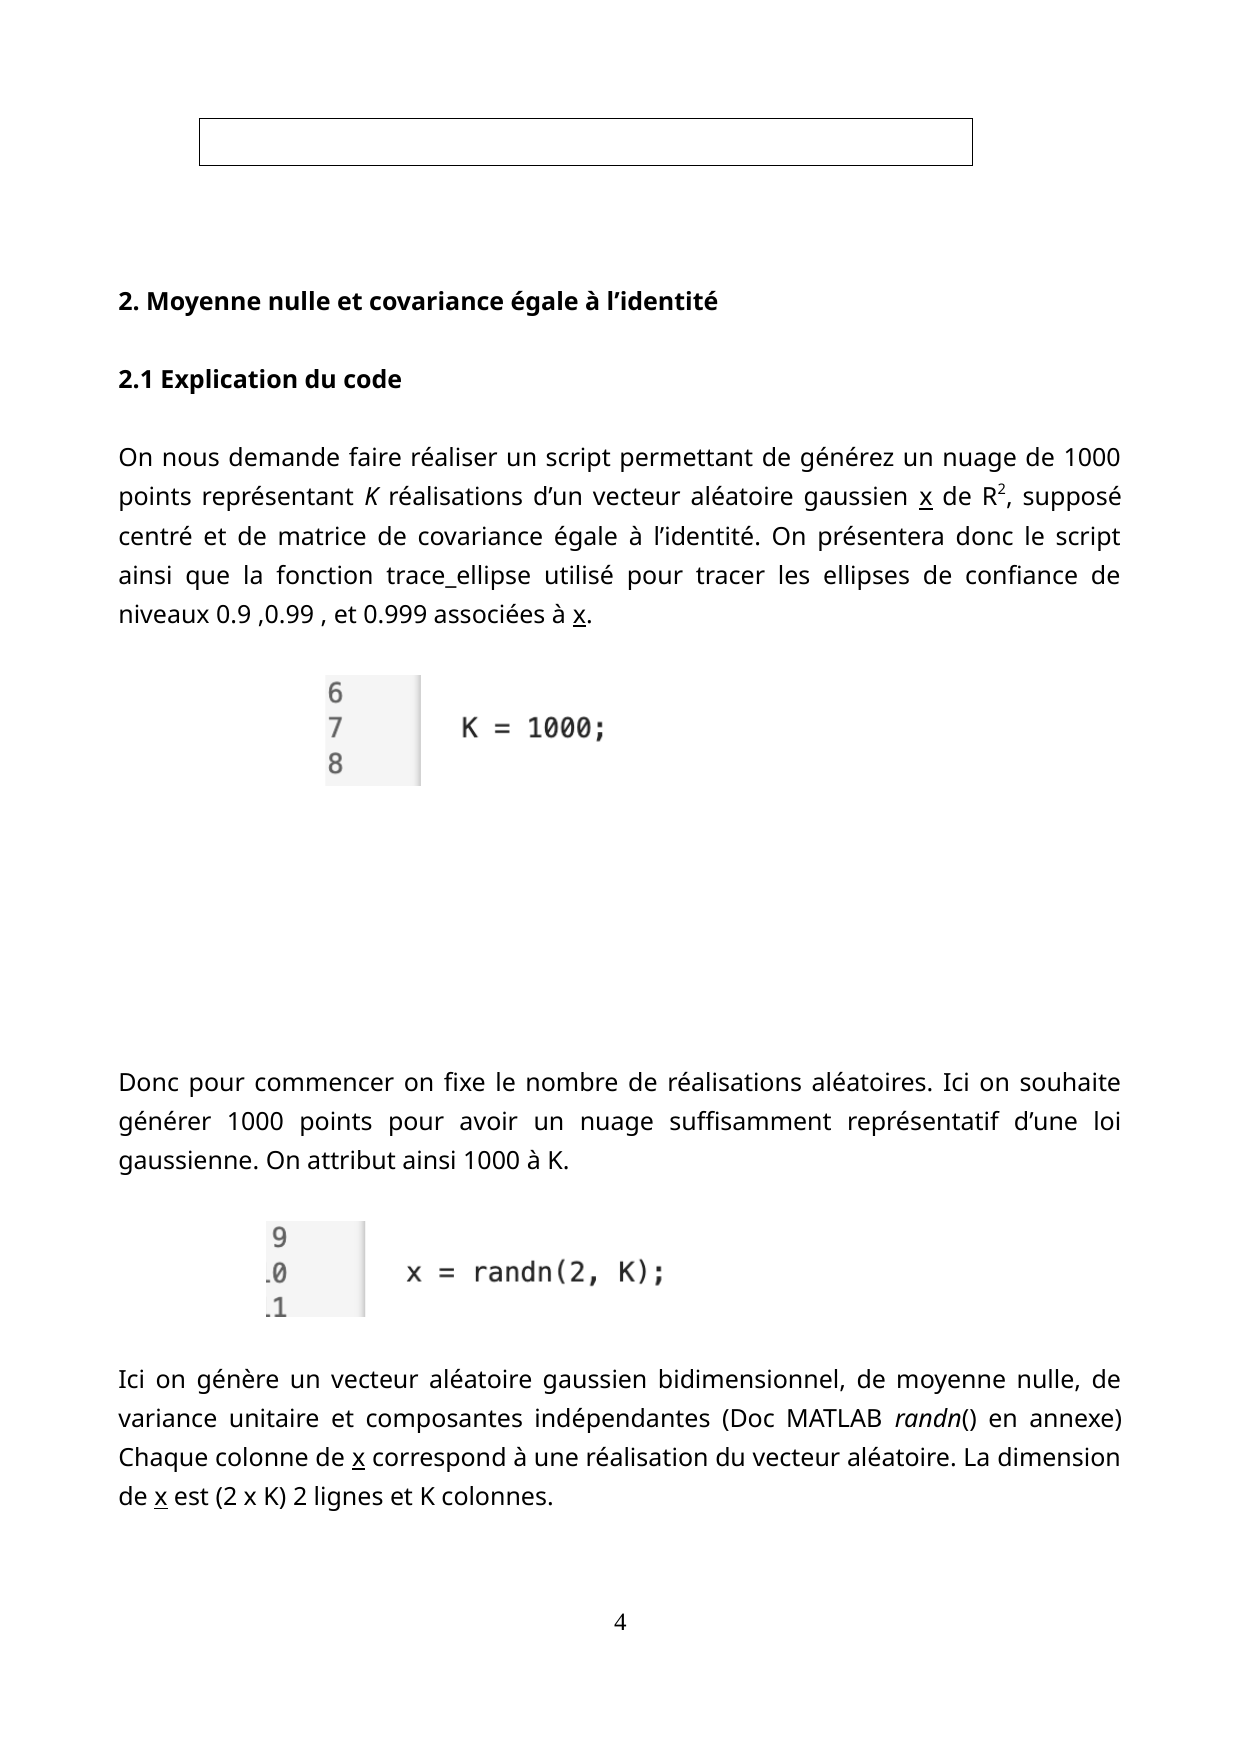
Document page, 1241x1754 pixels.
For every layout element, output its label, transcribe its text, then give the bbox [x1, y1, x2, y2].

text Donc pour commencer on fixe le nombre de réalisations aléatoires. Ici on souhaite générer 1000 points pour avoir un nuage suffisamment représentatif d’une loi gaussienne. On attribut ainsi 1000 à K. [118, 1064, 1122, 1177]
text Ici on génère un vecteur aléatoire gaussien bidimensionnel, de moyenne nulle, de variance unitaire et composantes indépendantes (Doc MATLAB randn() en annexe) Chaque colonne de x correspond à une réalisation du vecteur aléatoire. La dimension de x est (2 x K) 2 lignes et K colonnes. [118, 1361, 1122, 1513]
table_header [200, 119, 972, 165]
picture [325, 675, 915, 786]
text On nous demande faire réaliser un script permettant de générez un nuage de 1000 points représentant K réalisations d’un vecteur aléatoire gaussien x de R2, supposé centré et de matrice de covariance égale à l’identité. On présentera donc le script ainsi que la fonction trace_ellipse utilisé pour tracer les ellipses de confiance de niveaux 0.9 ,0.99 , et 0.999 associées à x. [118, 440, 1122, 631]
text 2. Moyenne nulle et covariance égale à l’identité [118, 283, 1122, 317]
text 2.1 Explication du code [118, 362, 1122, 396]
picture [266, 1221, 975, 1317]
